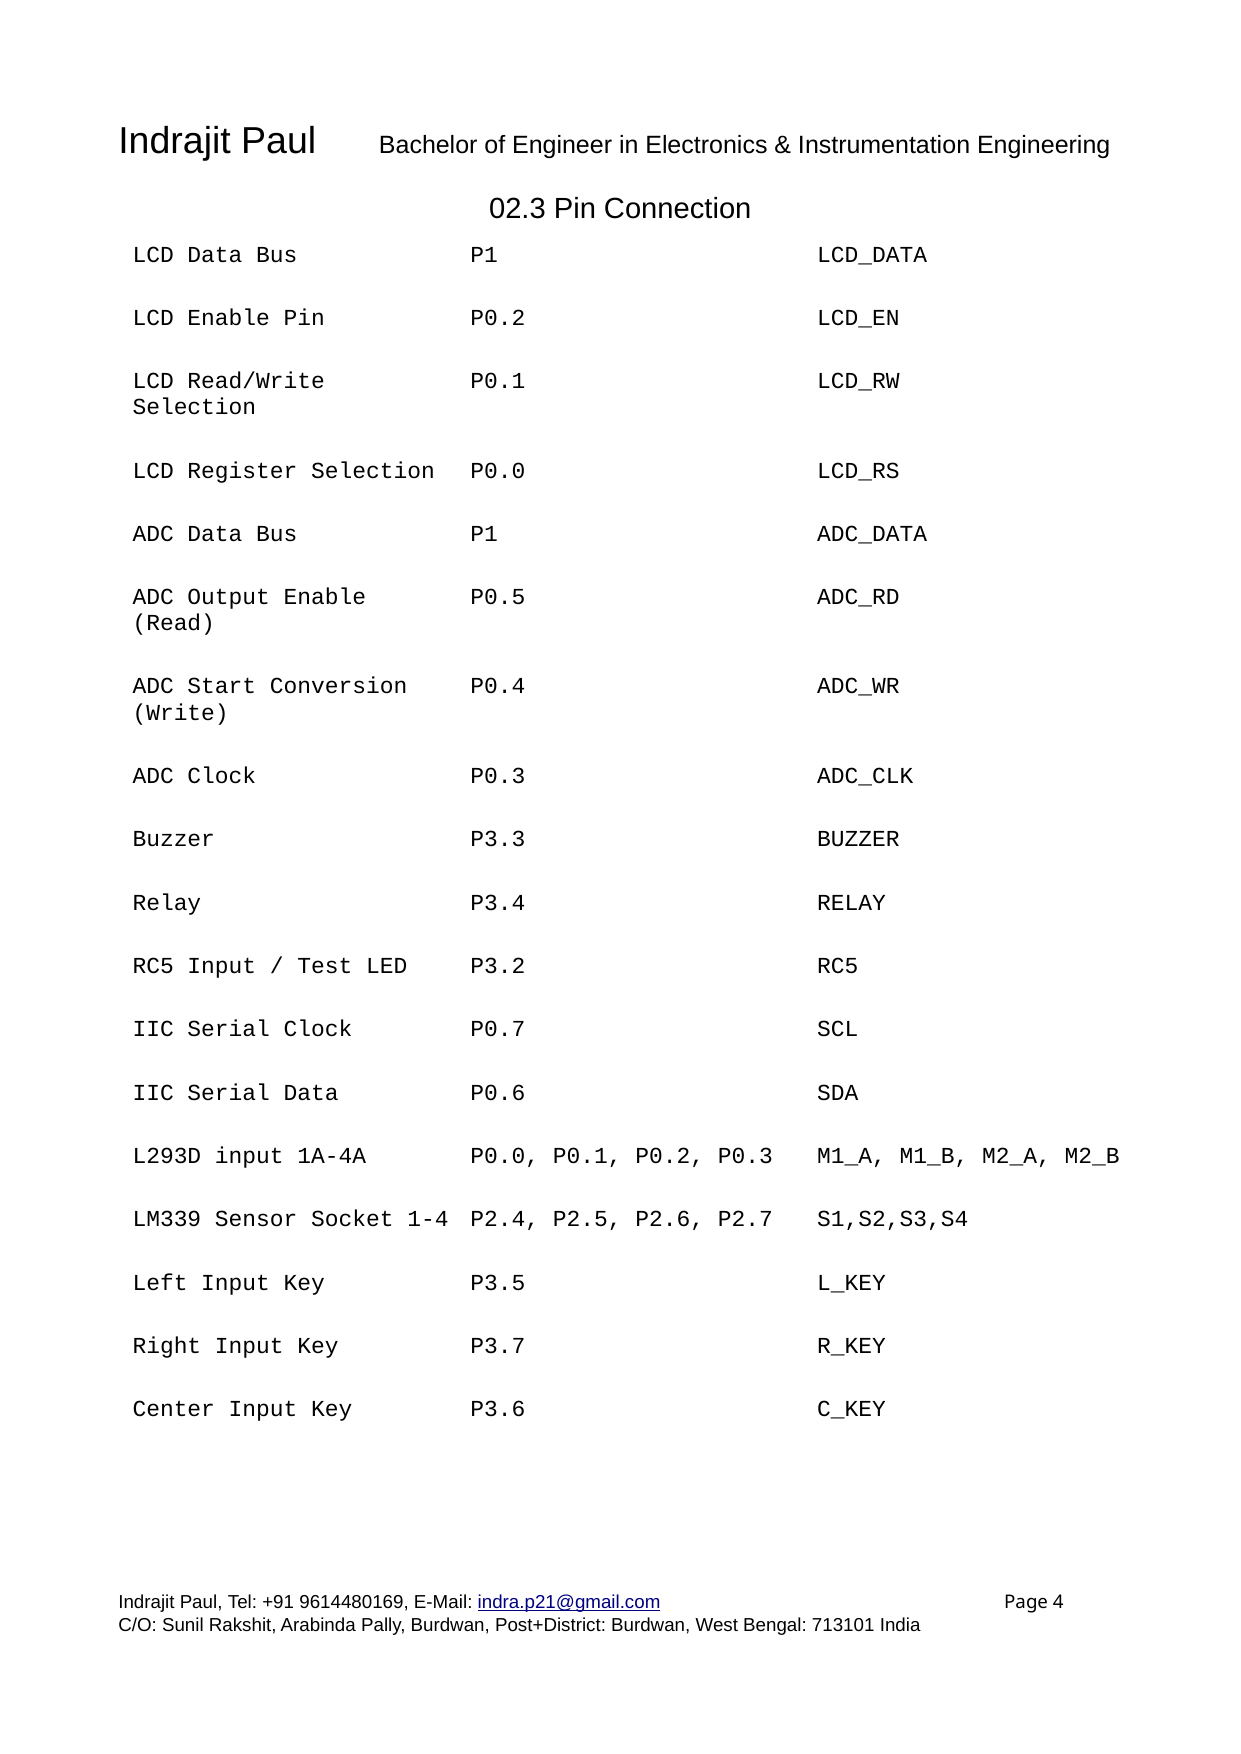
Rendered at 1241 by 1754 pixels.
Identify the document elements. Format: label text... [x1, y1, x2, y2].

table_cell Relay [126, 885, 464, 948]
table_cell P2.4, P2.5, P2.6, P2.7 [465, 1202, 811, 1265]
table_cell P3.5 [465, 1265, 811, 1328]
table_cell P0.6 [465, 1075, 811, 1138]
table_cell SDA [811, 1075, 1156, 1138]
table_cell L_KEY [811, 1265, 1156, 1328]
table_cell ADC_DATA [811, 517, 1156, 580]
table_cell Left Input Key [126, 1265, 464, 1328]
table_cell RELAY [811, 885, 1156, 948]
table_cell P1 [465, 517, 811, 580]
table_cell ADC Data Bus [126, 517, 464, 580]
table_cell ADC Output Enable (Read) [126, 580, 464, 669]
table_cell LCD Read/Write Selection [126, 364, 464, 453]
table_header LCD Data Bus [126, 237, 464, 301]
table_cell ADC Start Conversion (Write) [126, 669, 464, 758]
table_cell P0.0 [465, 453, 811, 517]
table_cell P3.6 [465, 1392, 811, 1455]
table_cell P0.1 [465, 364, 811, 453]
table_header P1 [465, 237, 811, 301]
table_cell LCD Enable Pin [126, 301, 464, 364]
table_header LCD_DATA [811, 237, 1156, 301]
subtitle 02.3 Pin Connection [118, 191, 1122, 225]
table_cell BUZZER [811, 822, 1156, 885]
table_cell IIC Serial Data [126, 1075, 464, 1138]
table_cell P0.0, P0.1, P0.2, P0.3 [465, 1139, 811, 1202]
table_cell P0.4 [465, 669, 811, 758]
table_cell P3.7 [465, 1329, 811, 1392]
table_cell P3.4 [465, 885, 811, 948]
table_cell RC5 Input / Test LED [126, 949, 464, 1012]
table_cell R_KEY [811, 1329, 1156, 1392]
table_cell RC5 [811, 949, 1156, 1012]
table_cell LCD_RS [811, 453, 1156, 517]
table_cell P0.7 [465, 1012, 811, 1075]
table_cell LCD_RW [811, 364, 1156, 453]
table_cell Center Input Key [126, 1392, 464, 1455]
table_cell L293D input 1A‐4A [126, 1139, 464, 1202]
table_cell ADC_WR [811, 669, 1156, 758]
table_cell LCD Register Selection [126, 453, 464, 517]
table_cell S1,S2,S3,S4 [811, 1202, 1156, 1265]
table_cell ADC_RD [811, 580, 1156, 669]
table_cell ADC Clock [126, 759, 464, 822]
table_cell P3.2 [465, 949, 811, 1012]
table_cell Right Input Key [126, 1329, 464, 1392]
table_cell SCL [811, 1012, 1156, 1075]
table_cell P0.2 [465, 301, 811, 364]
table_cell M1_A, M1_B, M2_A, M2_B [811, 1139, 1156, 1202]
table_cell LCD_EN [811, 301, 1156, 364]
table_cell LM339 Sensor Socket 1‐4 [126, 1202, 464, 1265]
table_cell P3.3 [465, 822, 811, 885]
table_cell C_KEY [811, 1392, 1156, 1455]
table_cell IIC Serial Clock [126, 1012, 464, 1075]
table_cell Buzzer [126, 822, 464, 885]
table_cell P0.3 [465, 759, 811, 822]
table_cell ADC_CLK [811, 759, 1156, 822]
table_cell P0.5 [465, 580, 811, 669]
